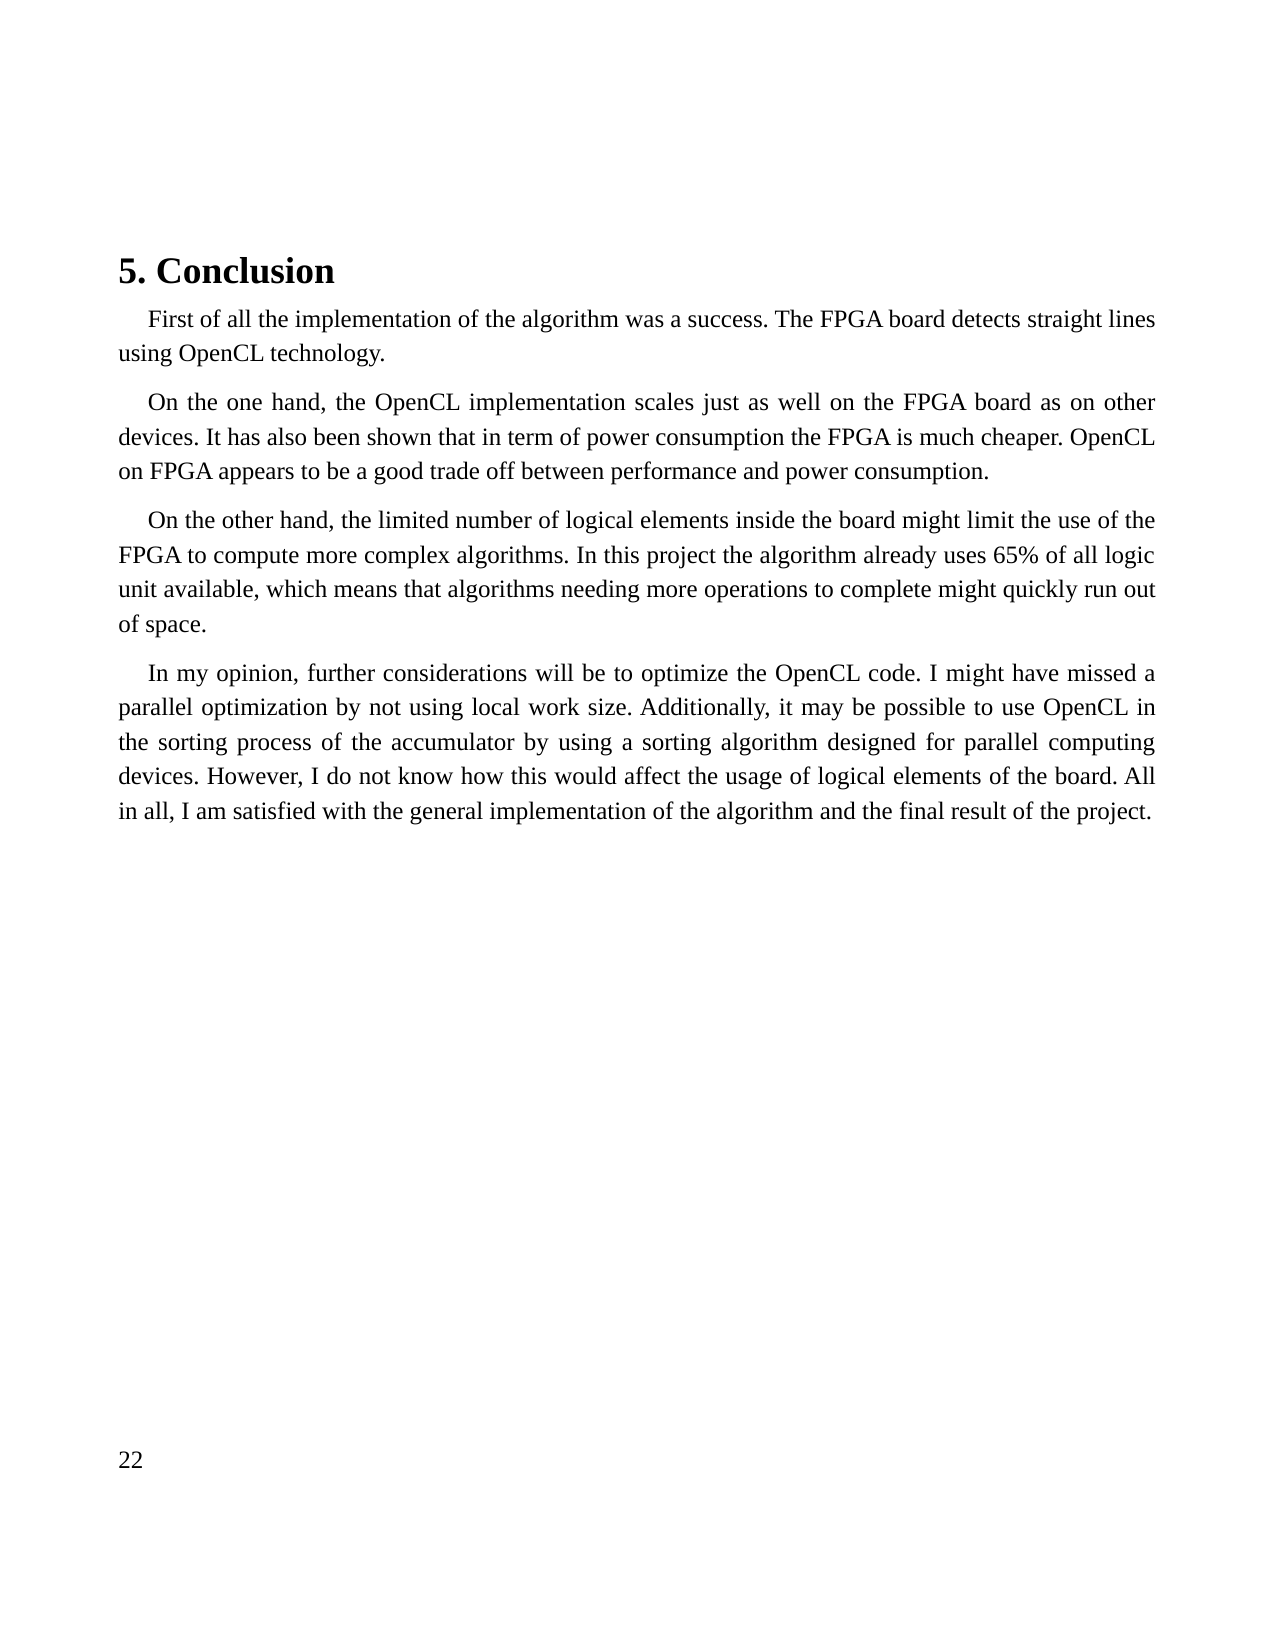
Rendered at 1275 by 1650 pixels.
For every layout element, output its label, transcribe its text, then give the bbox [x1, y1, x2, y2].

text On the other hand, the limited number of logical elements inside the board might limit the use of the FPGA to compute more complex algorithms. In this project the algorithm already uses 65% of all logic unit available, which means that algorithms needing more operations to complete might quickly run out of space. [118, 505, 1157, 637]
text In my opinion, further considerations will be to optimize the OpenCL code. I might have missed a parallel optimization by not using local work size. Additionally, it may be possible to use OpenCL in the sorting process of the accumulator by using a sorting algorithm designed for parallel computing devices. However, I do not know how this would affect the usage of logical elements of the board. All in all, I am satisfied with the general implementation of the algorithm and the final result of the project. [118, 658, 1157, 824]
text First of all the implementation of the algorithm was a success. The FPGA board detects straight lines using OpenCL technology. [118, 304, 1157, 367]
text On the one hand, the OpenCL implementation scales just as well on the FPGA board as on other devices. It has also been shown that in term of power consumption the FPGA is much cheaper. OpenCL on FPGA appears to be a good trade off between performance and power consumption. [118, 387, 1157, 485]
subtitle 5. Conclusion [118, 248, 1157, 291]
